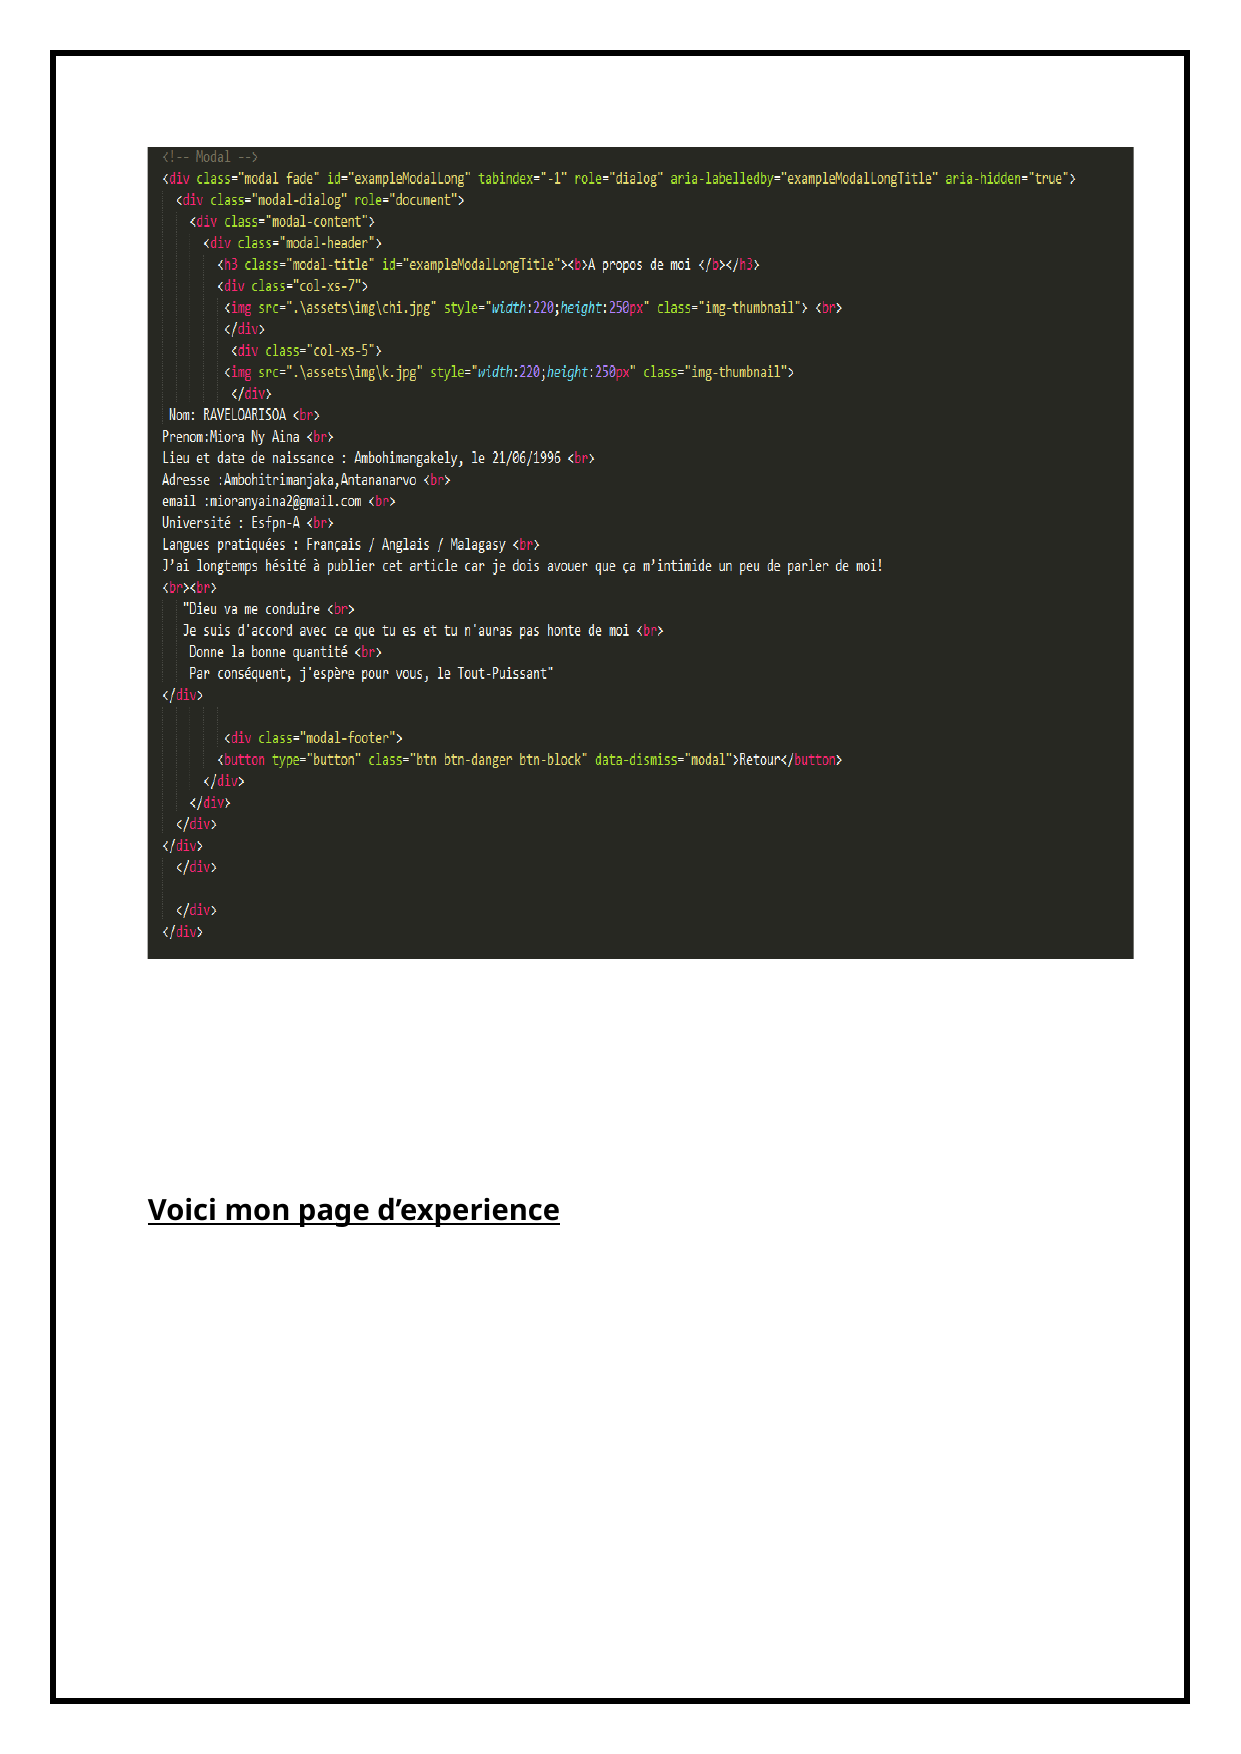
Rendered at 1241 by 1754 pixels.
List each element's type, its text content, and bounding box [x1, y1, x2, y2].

text Voici mon page d’experience [148, 1189, 1093, 1229]
